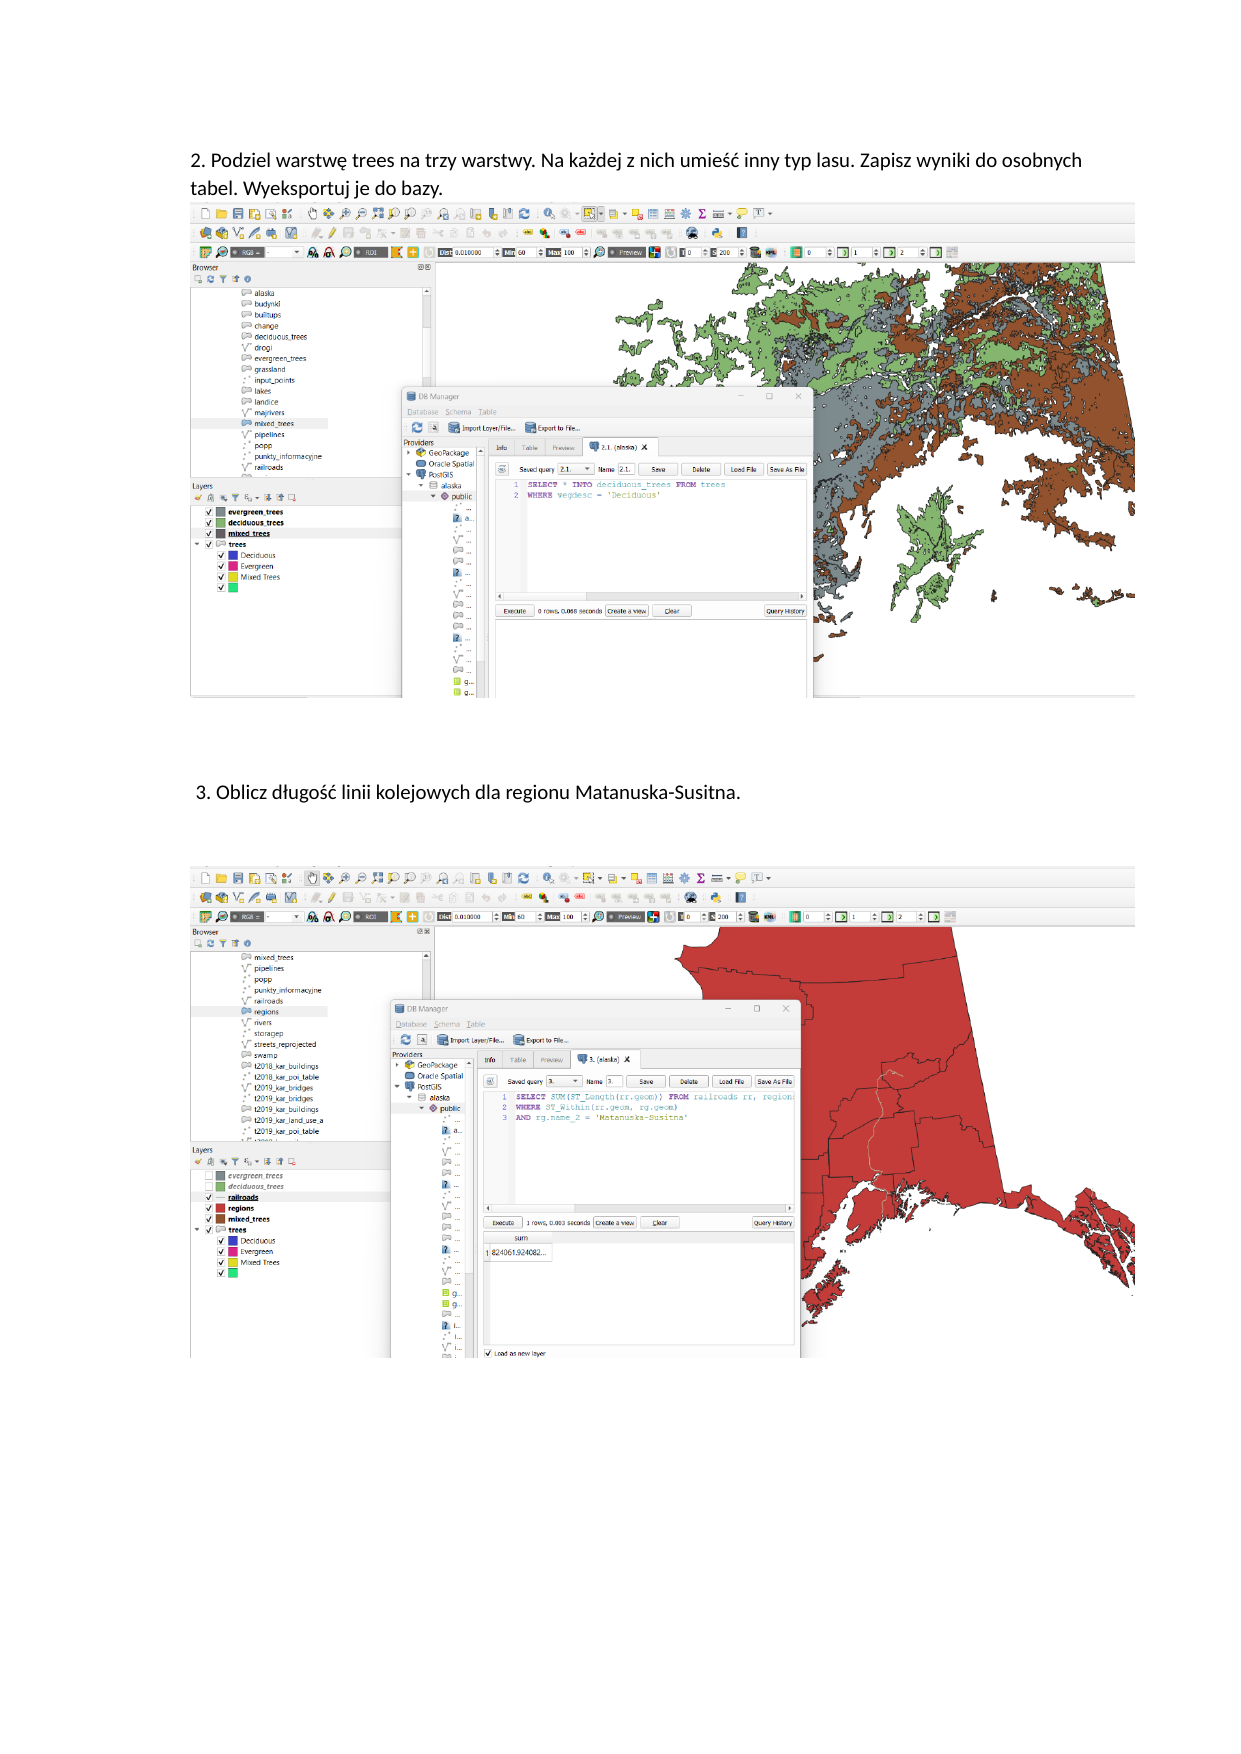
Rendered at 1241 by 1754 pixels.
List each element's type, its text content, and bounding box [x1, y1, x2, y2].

list 3. Oblicz długość linii kolejowych dla regionu Matanuska-Susitna. [190, 777, 1093, 805]
list 2. Podziel warstwę trees na trzy warstwy. Na każdej z nich umieść inny typ lasu. Zapisz wyniki do osobnych tabel. Wyeksportuj je do bazy. [190, 148, 1093, 200]
